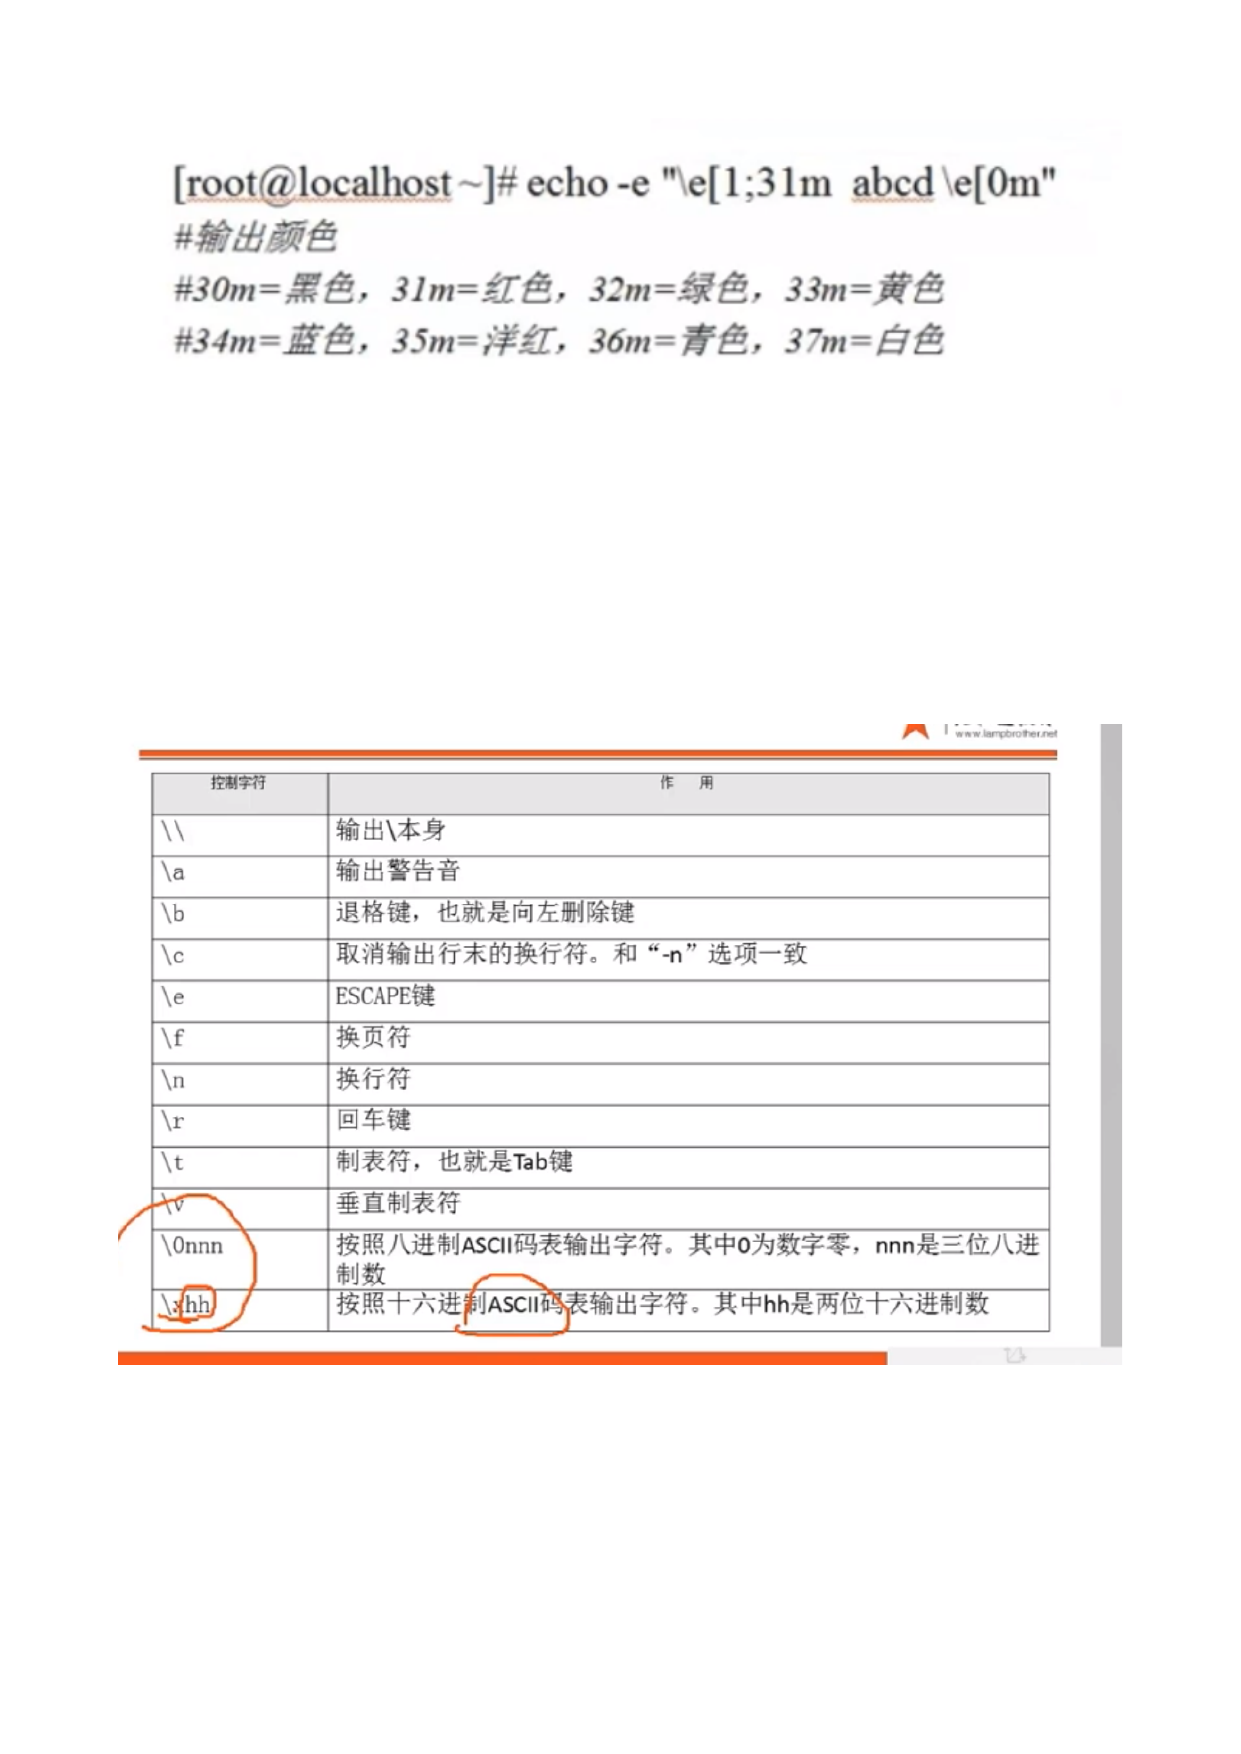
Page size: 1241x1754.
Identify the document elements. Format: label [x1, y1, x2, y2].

picture [118, 118, 1123, 408]
picture [118, 724, 1123, 1365]
